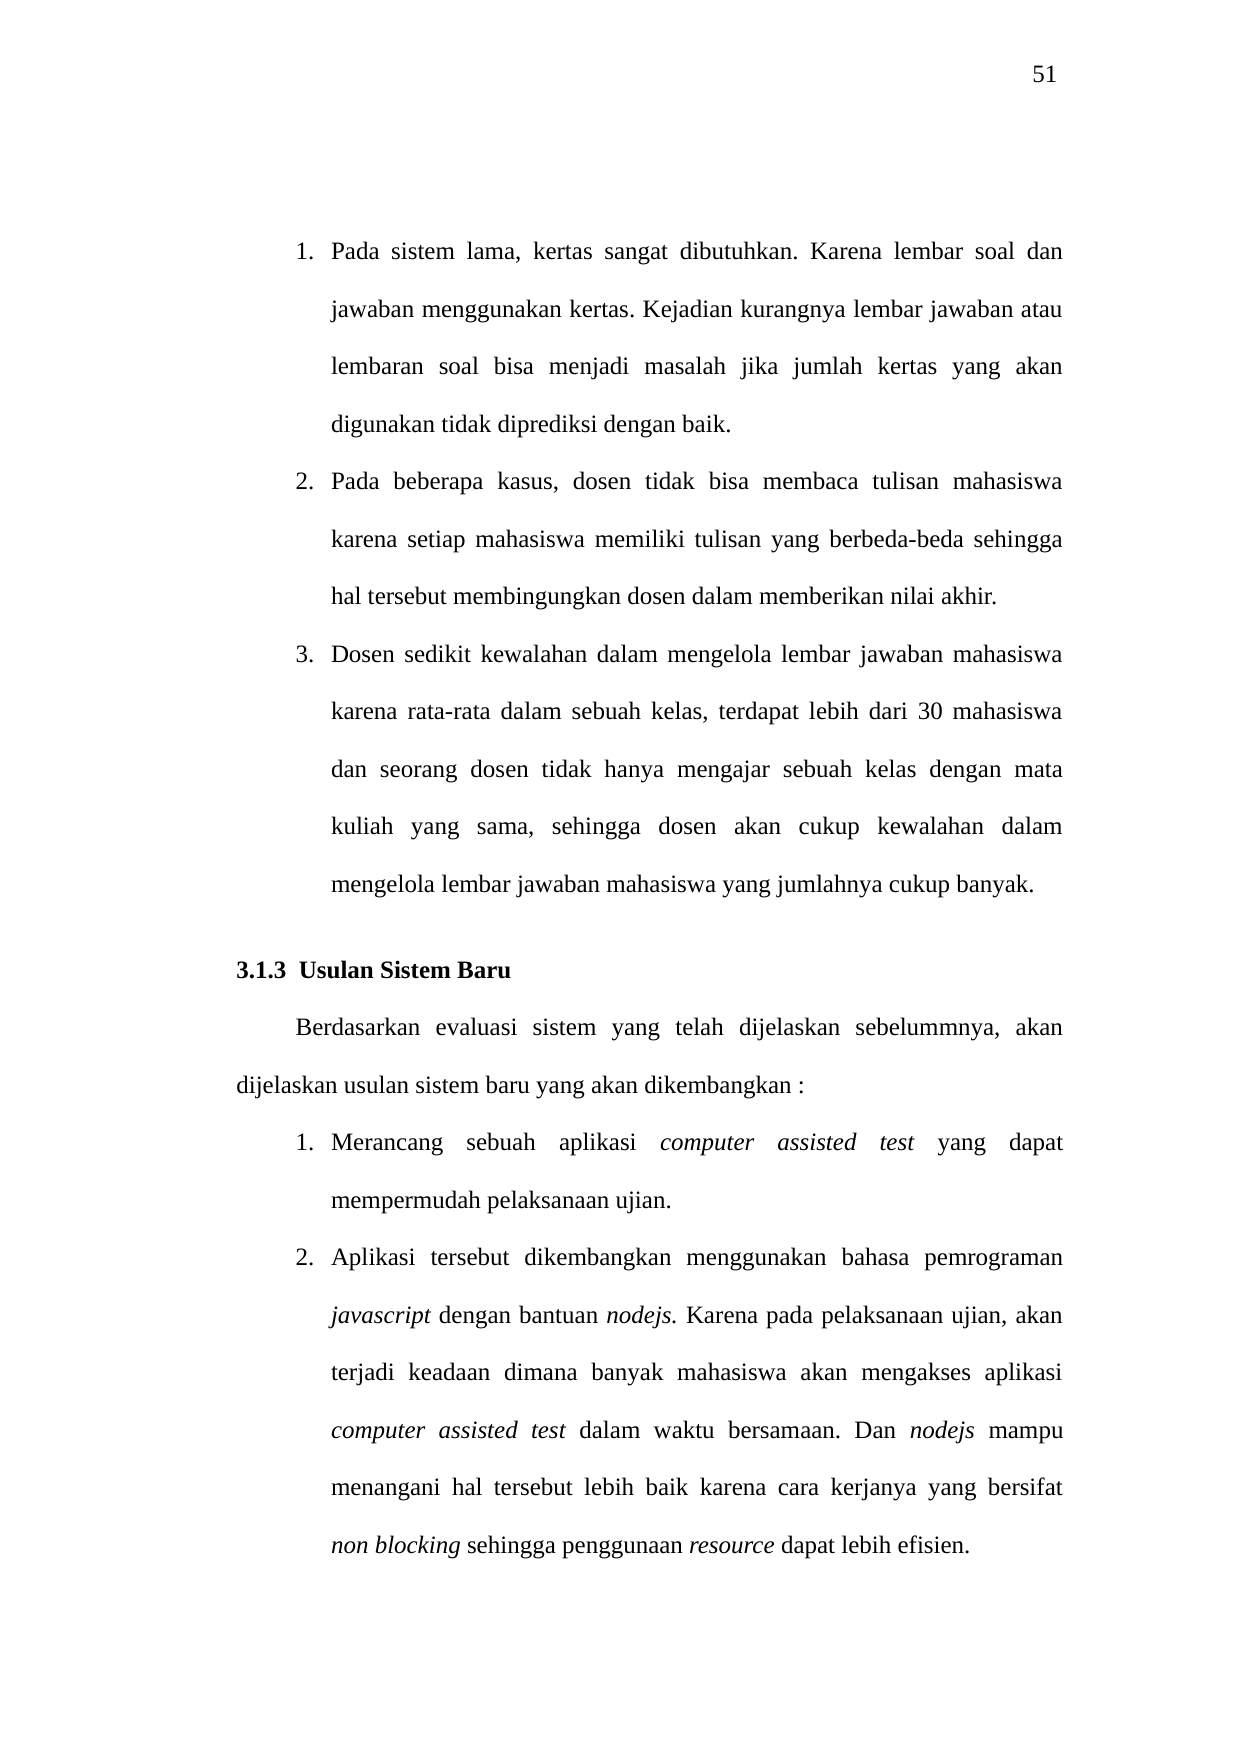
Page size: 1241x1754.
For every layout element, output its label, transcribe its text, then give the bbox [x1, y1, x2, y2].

list Merancang sebuah aplikasi computer assisted test yang dapat mempermudah pelaksanaan ujian. [295, 1127, 1063, 1214]
subtitle Usulan Sistem Baru [236, 955, 1063, 984]
list Dosen sedikit kewalahan dalam mengelola lembar jawaban mahasiswa karena rata-rata dalam sebuah kelas, terdapat lebih dari 30 mahasiswa dan seorang dosen tidak hanya mengajar sebuah kelas dengan mata kuliah yang sama, sehingga dosen akan cukup kewalahan dalam mengelola lembar jawaban mahasiswa yang jumlahnya cukup banyak. [295, 639, 1063, 897]
list Aplikasi tersebut dikembangkan menggunakan bahasa pemrograman javascript dengan bantuan nodejs. Karena pada pelaksanaan ujian, akan terjadi keadaan dimana banyak mahasiswa akan mengakses aplikasi computer assisted test dalam waktu bersamaan. Dan nodejs mampu menangani hal tersebut lebih baik karena cara kerjanya yang bersifat non blocking sehingga penggunaan resource dapat lebih efisien. [295, 1242, 1063, 1559]
list Pada beberapa kasus, dosen tidak bisa membaca tulisan mahasiswa karena setiap mahasiswa memiliki tulisan yang berbeda-beda sehingga hal tersebut membingungkan dosen dalam memberikan nilai akhir. [295, 466, 1063, 610]
text Berdasarkan evaluasi sistem yang telah dijelaskan sebelummnya, akan dijelaskan usulan sistem baru yang akan dikembangkan : [236, 1012, 1063, 1099]
list Pada sistem lama, kertas sangat dibutuhkan. Karena lembar soal dan jawaban menggunakan kertas. Kejadian kurangnya lembar jawaban atau lembaran soal bisa menjadi masalah jika jumlah kertas yang akan digunakan tidak diprediksi dengan baik. [295, 236, 1063, 437]
